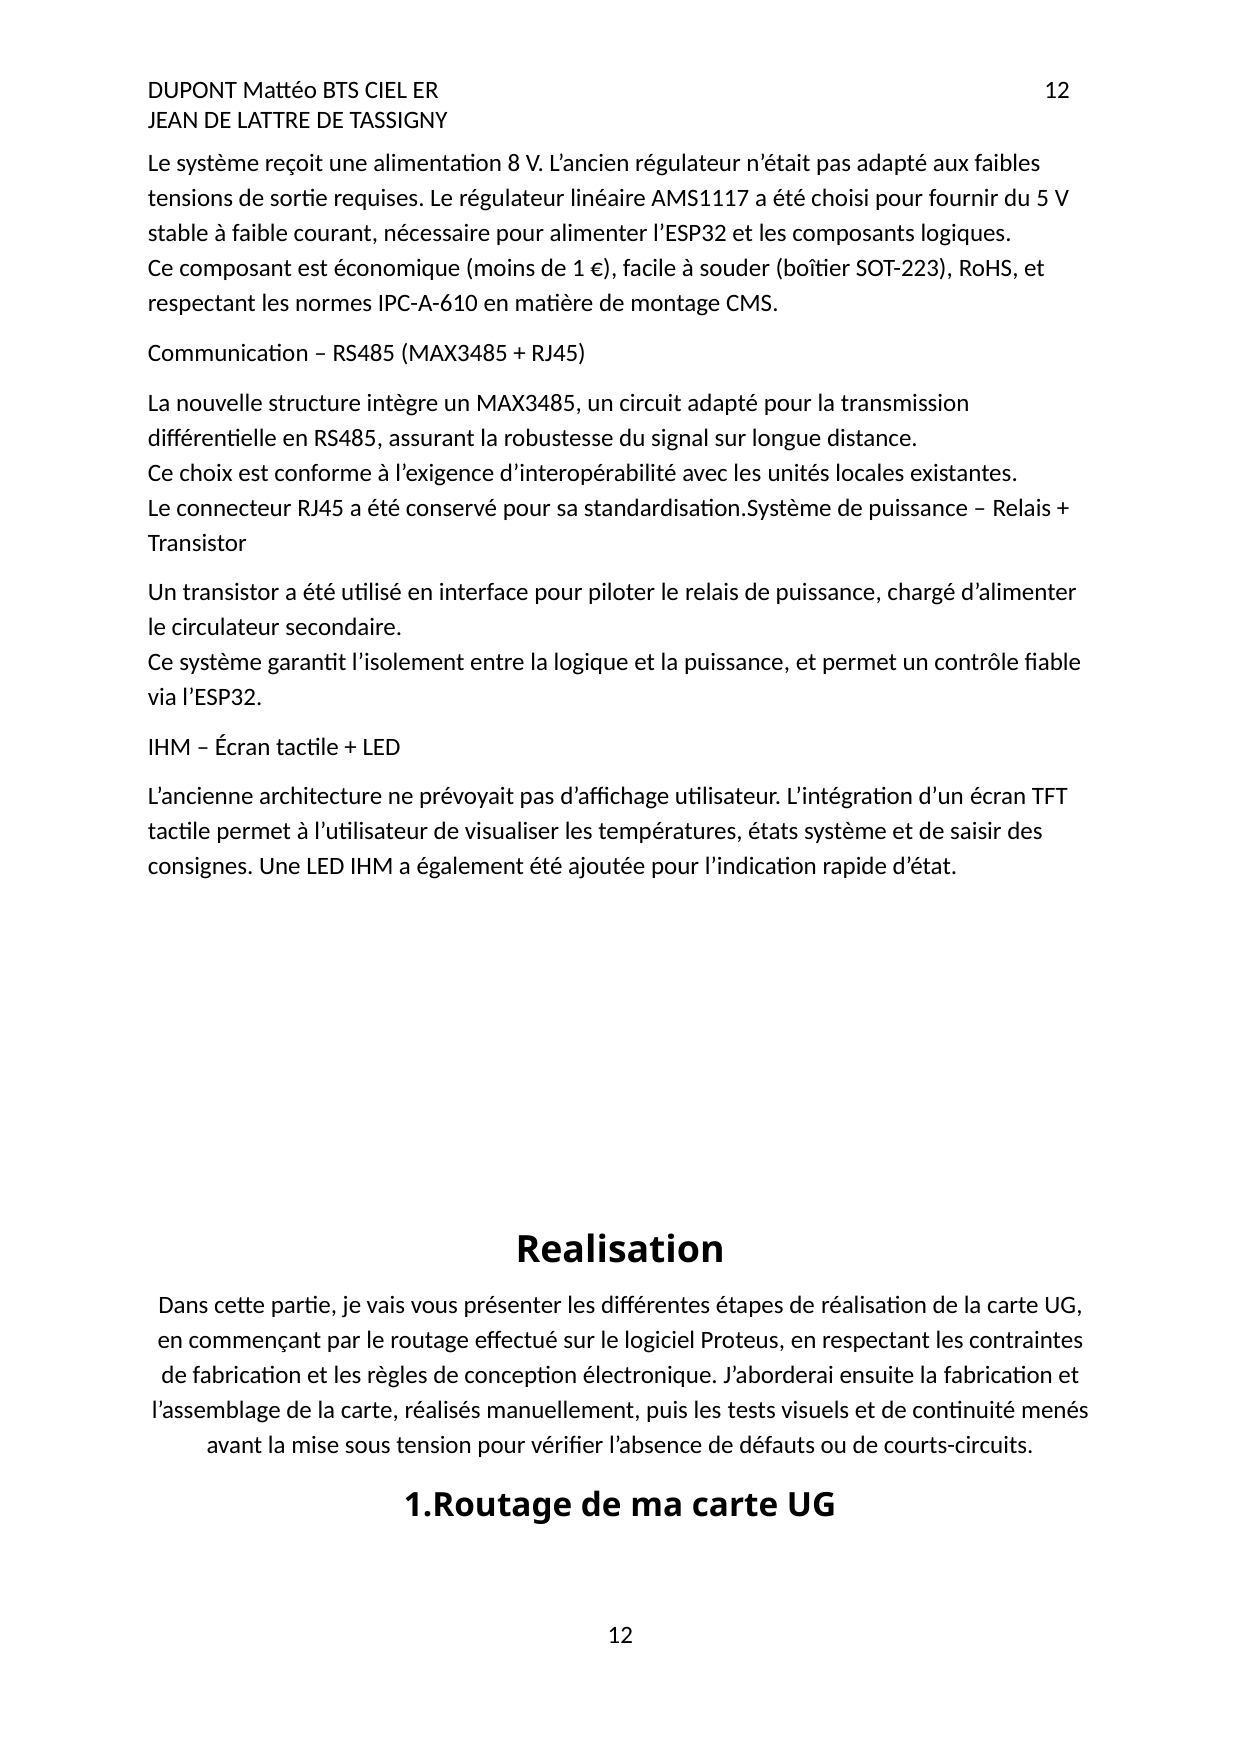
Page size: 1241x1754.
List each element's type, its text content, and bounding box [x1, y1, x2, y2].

subtitle 1.Routage de ma carte UG [148, 1481, 1093, 1526]
text Dans cette partie, je vais vous présenter les différentes étapes de réalisation de la carte UG, en commençant par le routage effectué sur le logiciel Proteus, en respectant les contraintes de fabrication et les règles de conception électronique. J’aborderai ensuite la fabrication et l’assemblage de la carte, réalisés manuellement, puis les tests visuels et de continuité menés avant la mise sous tension pour vérifier l’absence de défauts ou de courts-circuits. [148, 1289, 1093, 1459]
text La nouvelle structure intègre un MAX3485, un circuit adapté pour la transmission différentielle en RS485, assurant la robustesse du signal sur longue distance. Ce choix est conforme à l’exigence d’interopérabilité avec les unités locales existantes. Le connecteur RJ45 a été conservé pour sa standardisation.Système de puissance – Relais + Transistor [148, 387, 1093, 557]
text IHM – Écran tactile + LED [148, 731, 1093, 761]
text L’ancienne architecture ne prévoyait pas d’affichage utilisateur. L’intégration d’un écran TFT tactile permet à l’utilisateur de visualiser les températures, états système et de saisir des consignes. Une LED IHM a également été ajoutée pour l’indication rapide d’état. [148, 781, 1093, 881]
subtitle Realisation [148, 1222, 1093, 1273]
text Un transistor a été utilisé en interface pour piloter le relais de puissance, chargé d’alimenter le circulateur secondaire. Ce système garantit l’isolement entre la logique et la puissance, et permet un contrôle fiable via l’ESP32. [148, 576, 1093, 712]
text Communication – RS485 (MAX3485 + RJ45) [148, 337, 1093, 368]
text Le système reçoit une alimentation 8 V. L’ancien régulateur n’était pas adapté aux faibles tensions de sortie requises. Le régulateur linéaire AMS1117 a été choisi pour fournir du 5 V stable à faible courant, nécessaire pour alimenter l’ESP32 et les composants logiques. Ce composant est économique (moins de 1 €), facile à souder (boîtier SOT-223), RoHS, et respectant les normes IPC-A-610 en matière de montage CMS. [148, 148, 1093, 318]
